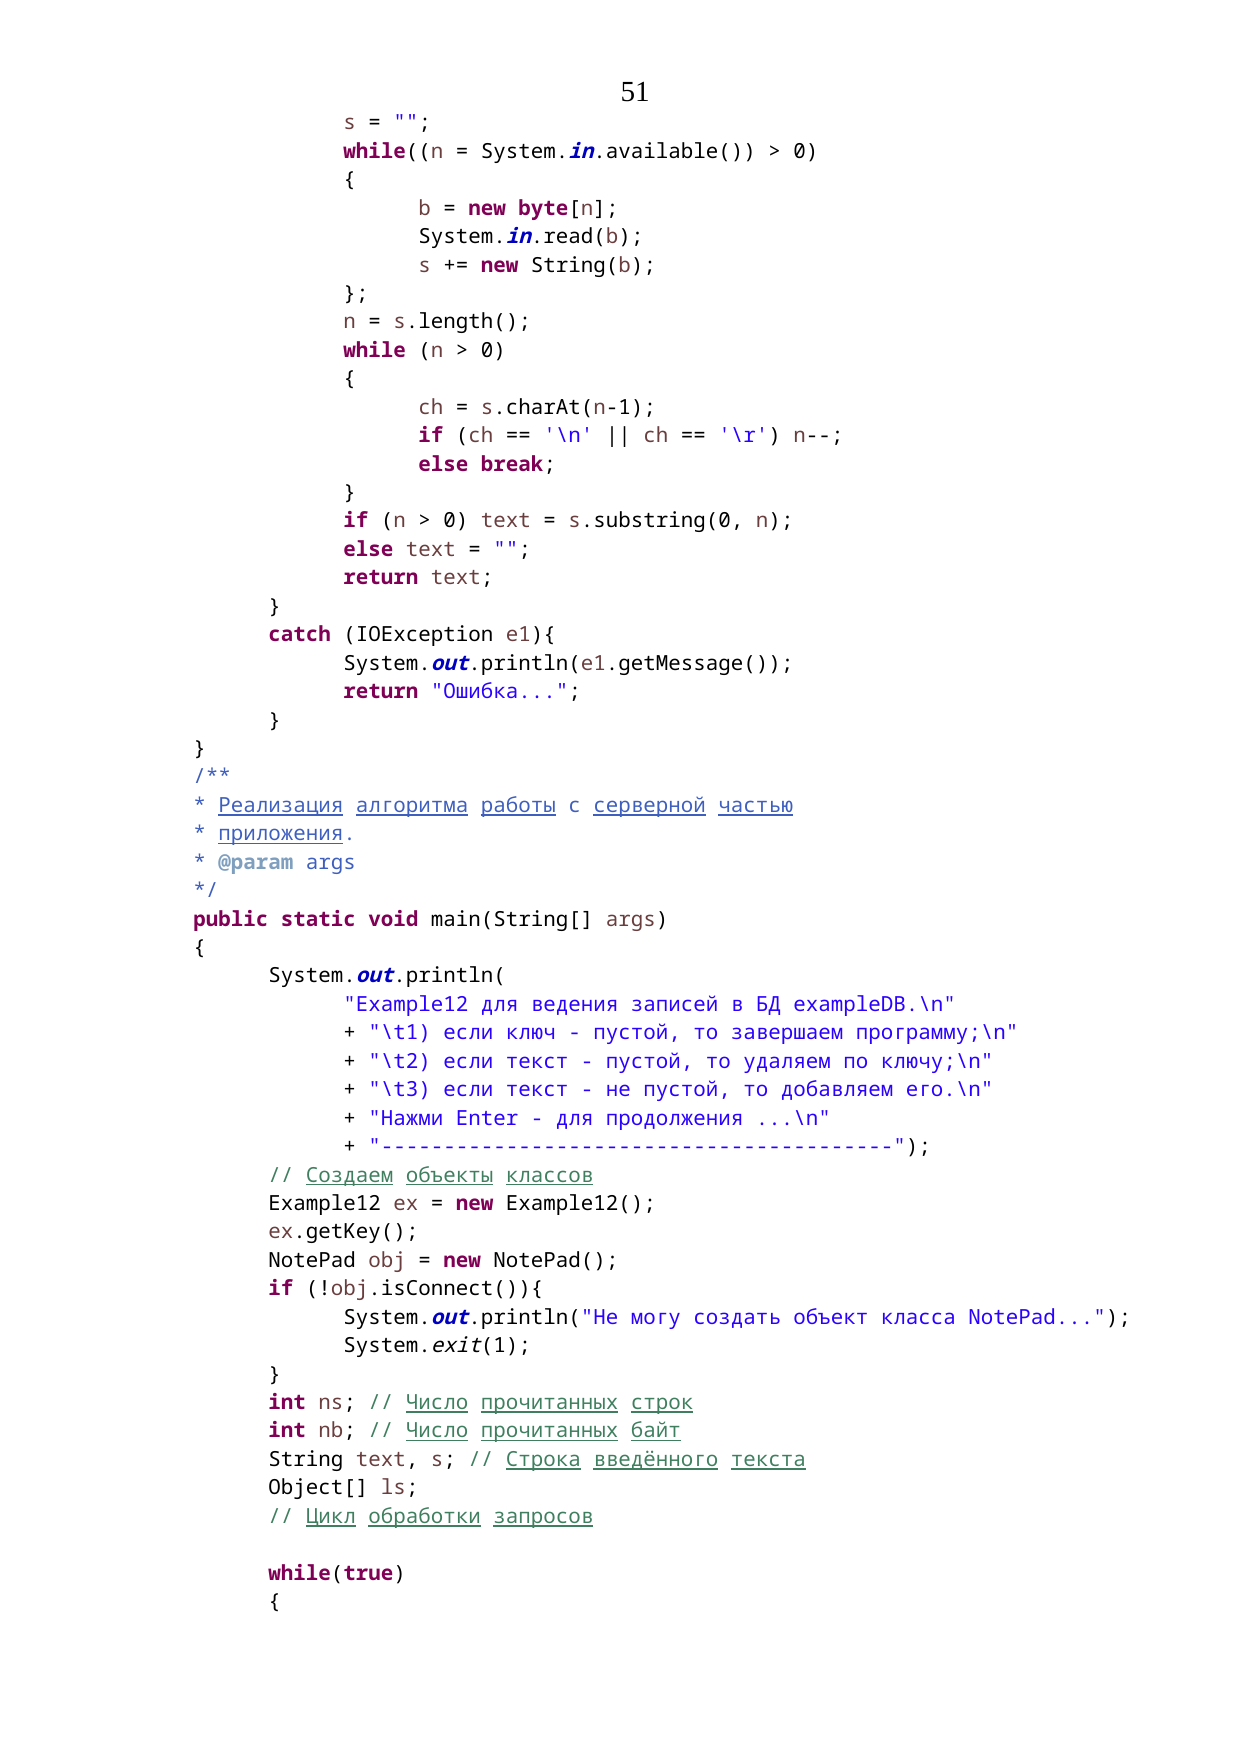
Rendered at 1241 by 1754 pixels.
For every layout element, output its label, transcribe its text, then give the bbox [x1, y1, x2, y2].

text // Цикл обработки запросов [118, 1501, 1152, 1529]
text s = ""; [118, 107, 1152, 136]
text * @param args [118, 847, 1152, 875]
text + "Нажми Enter - для продолжения ...\n" [118, 1103, 1152, 1131]
text { [118, 1586, 1152, 1615]
text NotePad obj = new NotePad(); [118, 1245, 1152, 1273]
text System.out.println(e1.getMessage()); [118, 648, 1152, 676]
text System.out.println("Не могу создать объект класса NotePad..."); [118, 1302, 1152, 1330]
text } [118, 705, 1152, 733]
text + "-----------------------------------------"); [118, 1131, 1152, 1160]
text s += new String(b); [118, 250, 1152, 278]
text * Реализация алгоритма работы с серверной частью [118, 790, 1152, 818]
text catch (IOException e1){ [118, 619, 1152, 648]
text + "\t3) если текст - не пустой, то добавляем его.\n" [118, 1074, 1152, 1103]
text } [118, 477, 1152, 506]
text */ [118, 875, 1152, 904]
text n = s.length(); [118, 307, 1152, 335]
text b = new byte[n]; [118, 193, 1152, 221]
text { [118, 363, 1152, 392]
text + "\t1) если ключ - пустой, то завершаем программу;\n" [118, 1017, 1152, 1046]
text while (n > 0) [118, 335, 1152, 363]
text } [118, 733, 1152, 762]
text System.out.println( [118, 961, 1152, 989]
text Object[] ls; [118, 1472, 1152, 1501]
text int nb; // Число прочитанных байт [118, 1416, 1152, 1444]
text String text, s; // Строка введённого текста [118, 1444, 1152, 1472]
text } [118, 1359, 1152, 1387]
text if (n > 0) text = s.substring(0, n); [118, 506, 1152, 534]
text { [118, 932, 1152, 961]
text + "\t2) если текст - пустой, то удаляем по ключу;\n" [118, 1046, 1152, 1074]
text while((n = System.in.available()) > 0) [118, 136, 1152, 164]
text ch = s.charAt(n-1); [118, 392, 1152, 420]
text return "Ошибка..."; [118, 676, 1152, 705]
text }; [118, 278, 1152, 307]
text Example12 ex = new Example12(); [118, 1188, 1152, 1217]
text ex.getKey(); [118, 1217, 1152, 1245]
text else break; [118, 449, 1152, 477]
text * приложения. [118, 818, 1152, 847]
text // Создаем объекты классов [118, 1160, 1152, 1188]
text System.exit(1); [118, 1330, 1152, 1359]
text { [118, 164, 1152, 193]
text System.in.read(b); [118, 221, 1152, 250]
text if (ch == '\n' || ch == '\r') n--; [118, 420, 1152, 449]
text if (!obj.isConnect()){ [118, 1273, 1152, 1302]
text int ns; // Число прочитанных строк [118, 1387, 1152, 1416]
text "Example12 для ведения записей в БД exampleDB.\n" [118, 989, 1152, 1017]
text return text; [118, 562, 1152, 591]
text else text = ""; [118, 534, 1152, 562]
text } [118, 591, 1152, 619]
text /** [118, 762, 1152, 790]
text public static void main(String[] args) [118, 904, 1152, 932]
text while(true) [118, 1558, 1152, 1586]
